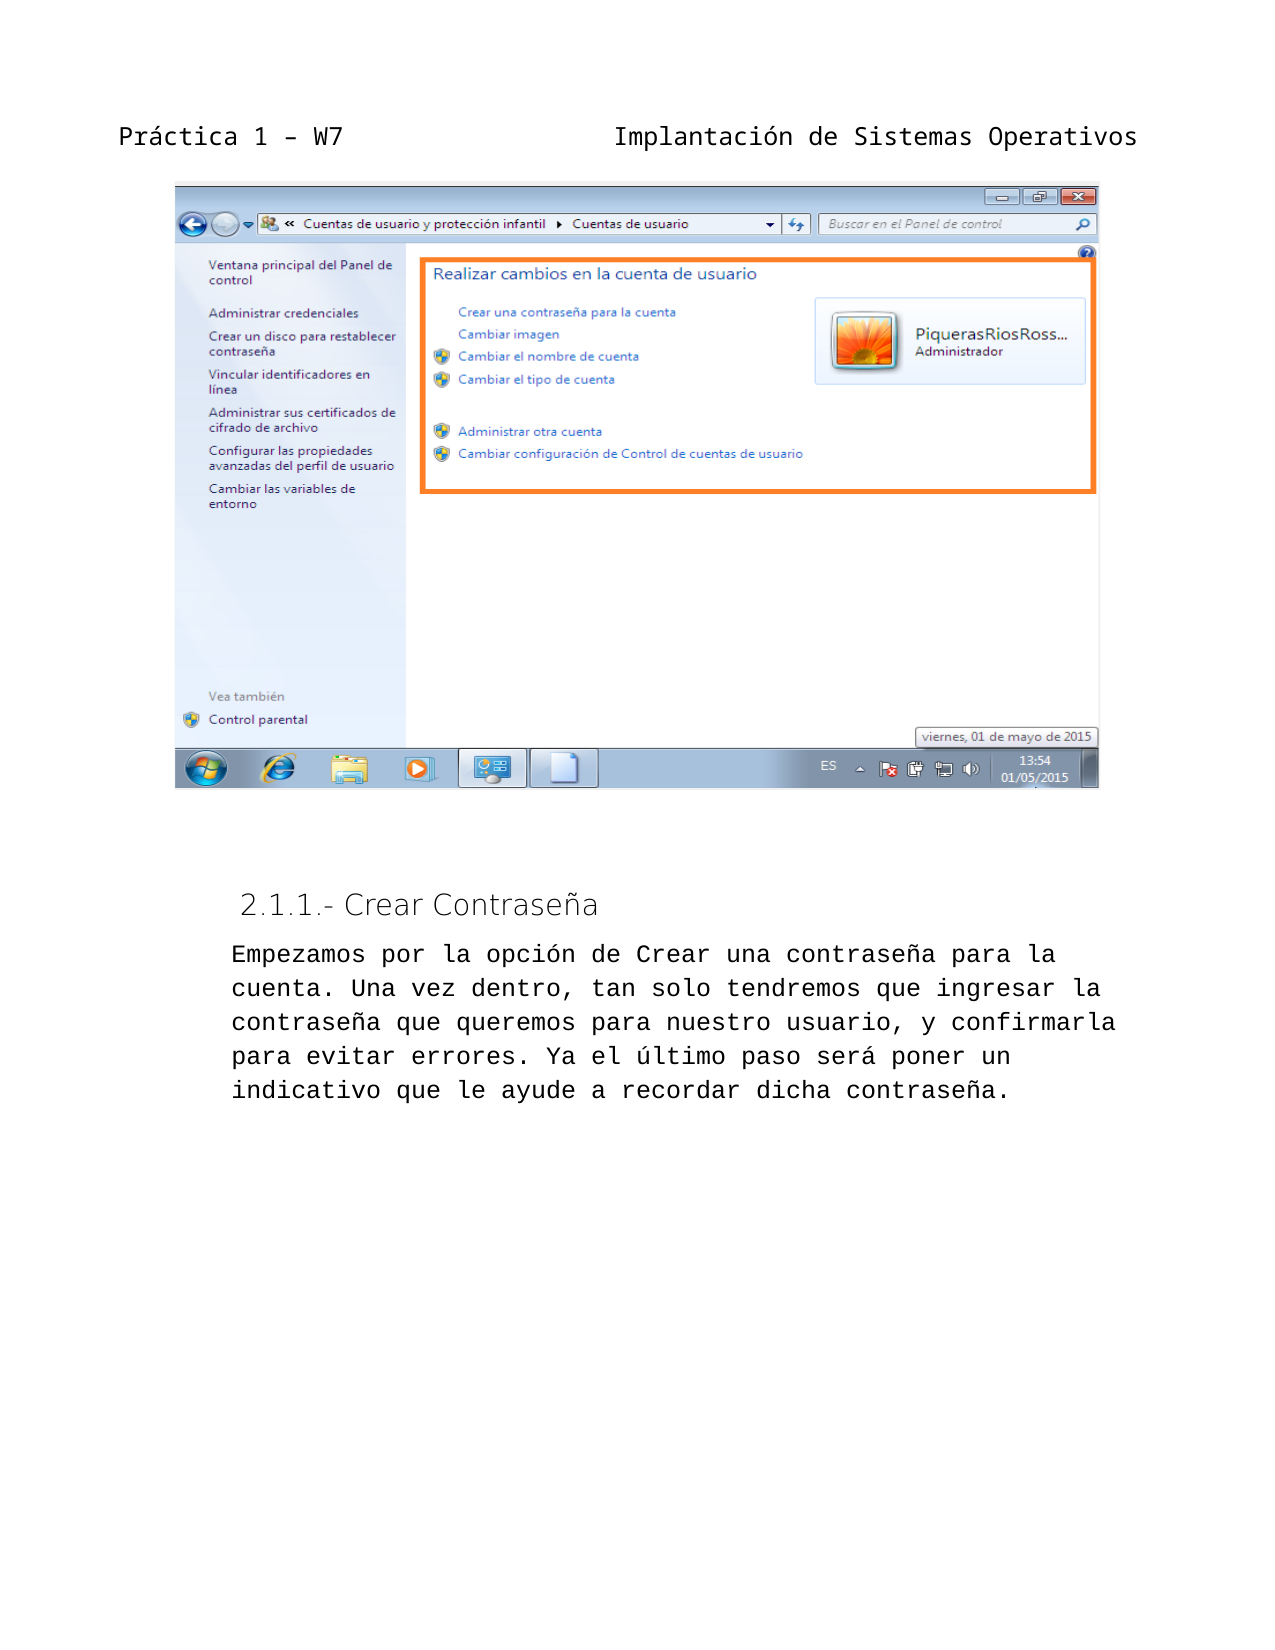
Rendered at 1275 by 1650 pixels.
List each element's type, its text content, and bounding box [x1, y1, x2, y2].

picture [174, 181, 1101, 790]
text Empezamos por la opción de Crear una contraseña para la cuenta. Una vez dentro, tan solo tendremos que ingresar la contraseña que queremos para nuestro usuario, y confirmarla para evitar errores. Ya el último paso será poner un indicativo que le ayude a recordar dicha contraseña. [231, 941, 1157, 1106]
list Crear Contraseña [231, 888, 1157, 922]
